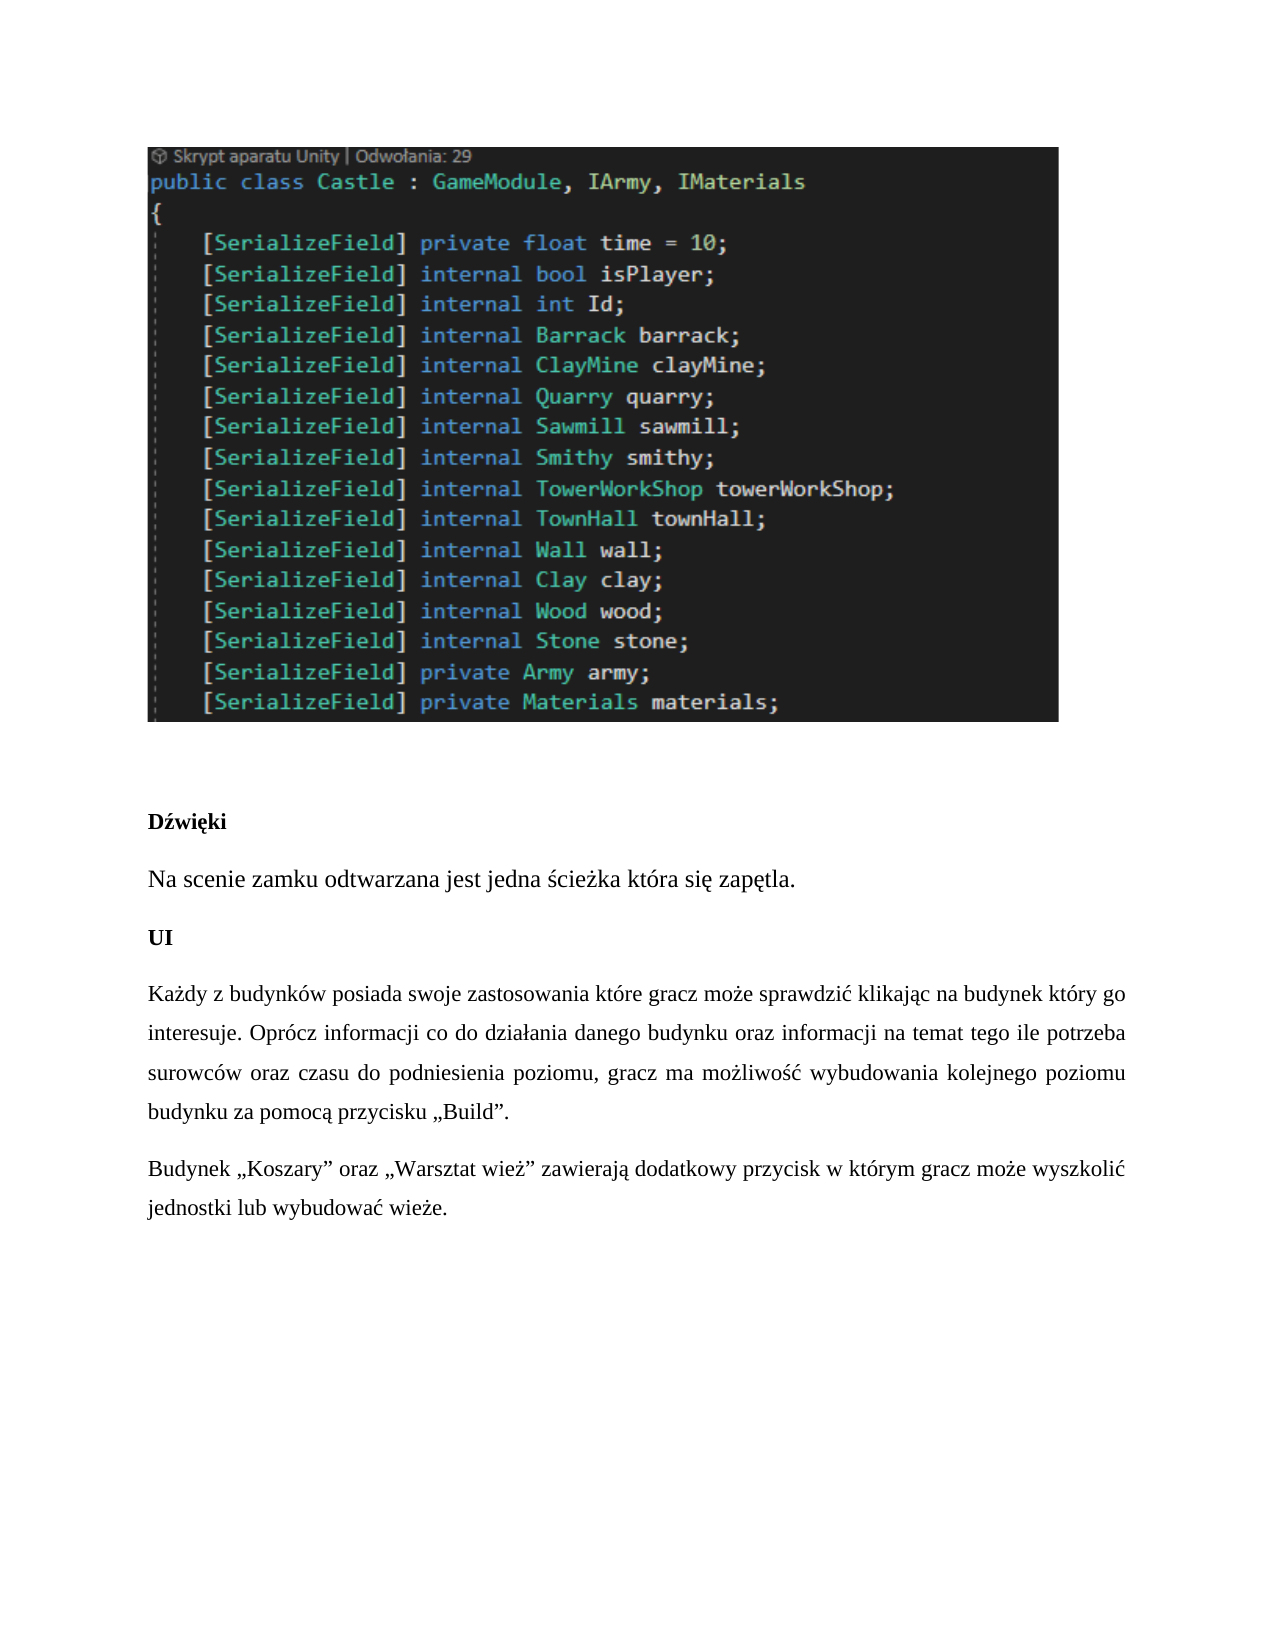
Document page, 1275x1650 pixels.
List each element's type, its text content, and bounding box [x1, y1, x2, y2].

text Dźwięki [148, 808, 1127, 834]
text Budynek „Koszary” oraz „Warsztat wież” zawierają dodatkowy przycisk w którym gracz może wyszkolić jednostki lub wybudować wieże. [148, 1154, 1127, 1220]
text UI [148, 924, 1127, 950]
text Na scenie zamku odtwarzana jest jedna ścieżka która się zapętla. [148, 864, 1127, 893]
text Każdy z budynków posiada swoje zastosowania które gracz może sprawdzić klikając na budynek który go interesuje. Oprócz informacji co do działania danego budynku oraz informacji na temat tego ile potrzeba surowców oraz czasu do podniesienia poziomu, gracz ma możliwość wybudowania kolejnego poziomu budynku za pomocą przycisku „Build”. [148, 980, 1127, 1125]
